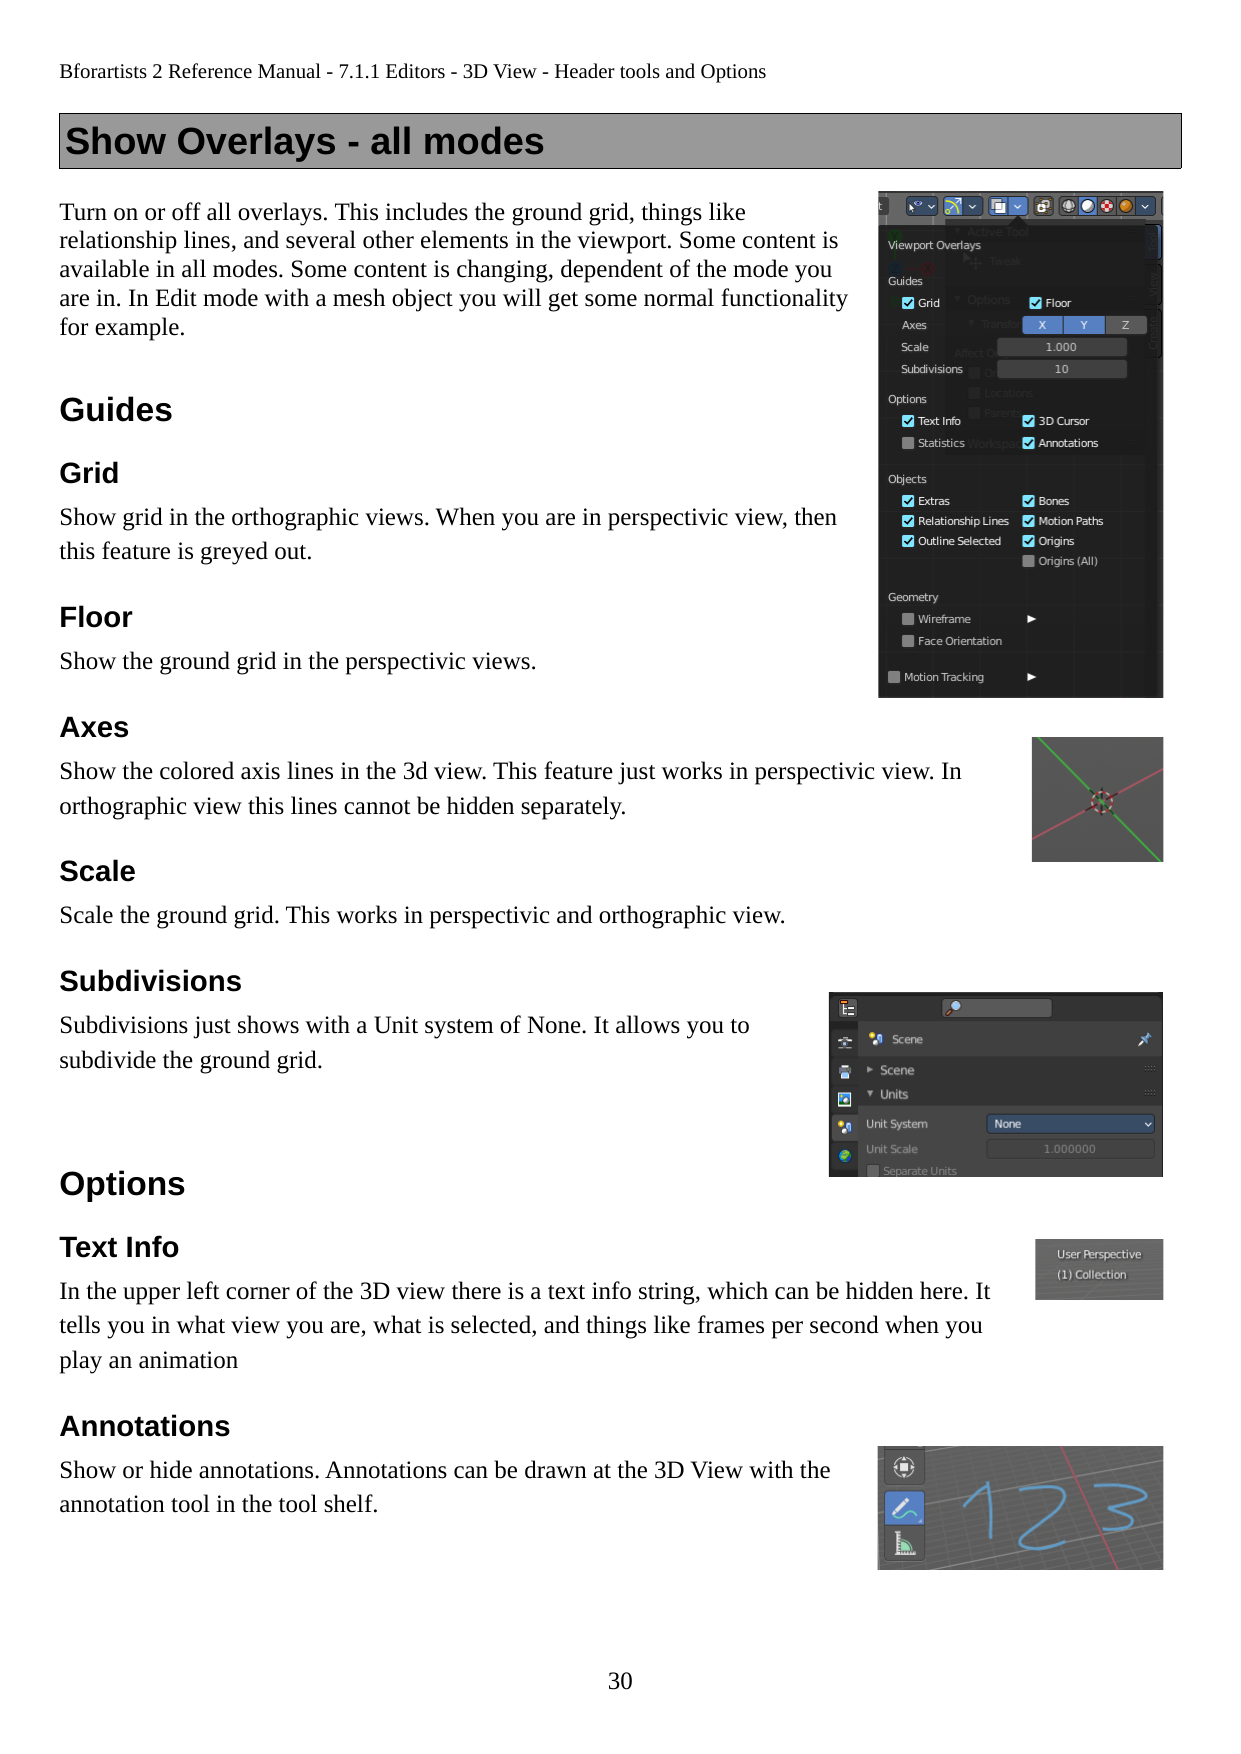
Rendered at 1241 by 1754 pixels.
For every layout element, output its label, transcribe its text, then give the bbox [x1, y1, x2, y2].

text Show the ground grid in the perspectivic views. [59, 646, 878, 675]
text Scale the ground grid. This works in perspectivic and orthographic view. [59, 901, 1181, 929]
subtitle Options [59, 1164, 1181, 1203]
subtitle [1164, 456, 1181, 489]
text Show grid in the orthographic views. When you are in perspectivic view, then this feature is greyed out. [59, 502, 878, 565]
table_header Show Overlays - all modes [60, 114, 1181, 168]
subtitle [1164, 600, 1181, 634]
subtitle Grid [59, 456, 878, 489]
text Show or hide annotations. Annotations can be drawn at the 3D View with the annotation tool in the tool shelf. [59, 1455, 877, 1518]
picture [1035, 1239, 1164, 1300]
subtitle Text Info [59, 1230, 1181, 1263]
subtitle Subdivisions [59, 964, 1181, 998]
subtitle Annotations [59, 1408, 1181, 1442]
subtitle Axes [59, 710, 1181, 744]
picture [828, 992, 1164, 1177]
subtitle [1164, 390, 1181, 429]
text Show the colored axis lines in the 3d view. This feature just works in perspectivic view. In orthographic view this lines cannot be hidden separately. [59, 756, 1031, 819]
text In the upper left corner of the 3D view there is a text info string, which can be hidden here. It tells you in what view you are, what is selected, and things like frames per second when you play an animation [59, 1276, 1181, 1374]
subtitle Scale [59, 854, 1181, 888]
picture [1031, 737, 1164, 862]
subtitle Guides [59, 390, 878, 429]
text Subdivisions just shows with a Unit system of None. It allows you to subdivide the ground grid. [59, 1011, 828, 1074]
picture [877, 1446, 1164, 1570]
text Turn on or off all overlays. This includes the ground grid, things like relationship lines, and several other elements in the viewport. Some content is available in all modes. Some content is changing, dependent of the mode you are in. In Edit mode with a mesh object you will get some normal functionality for example. [59, 197, 878, 340]
subtitle Floor [59, 600, 878, 634]
picture [878, 191, 1164, 698]
